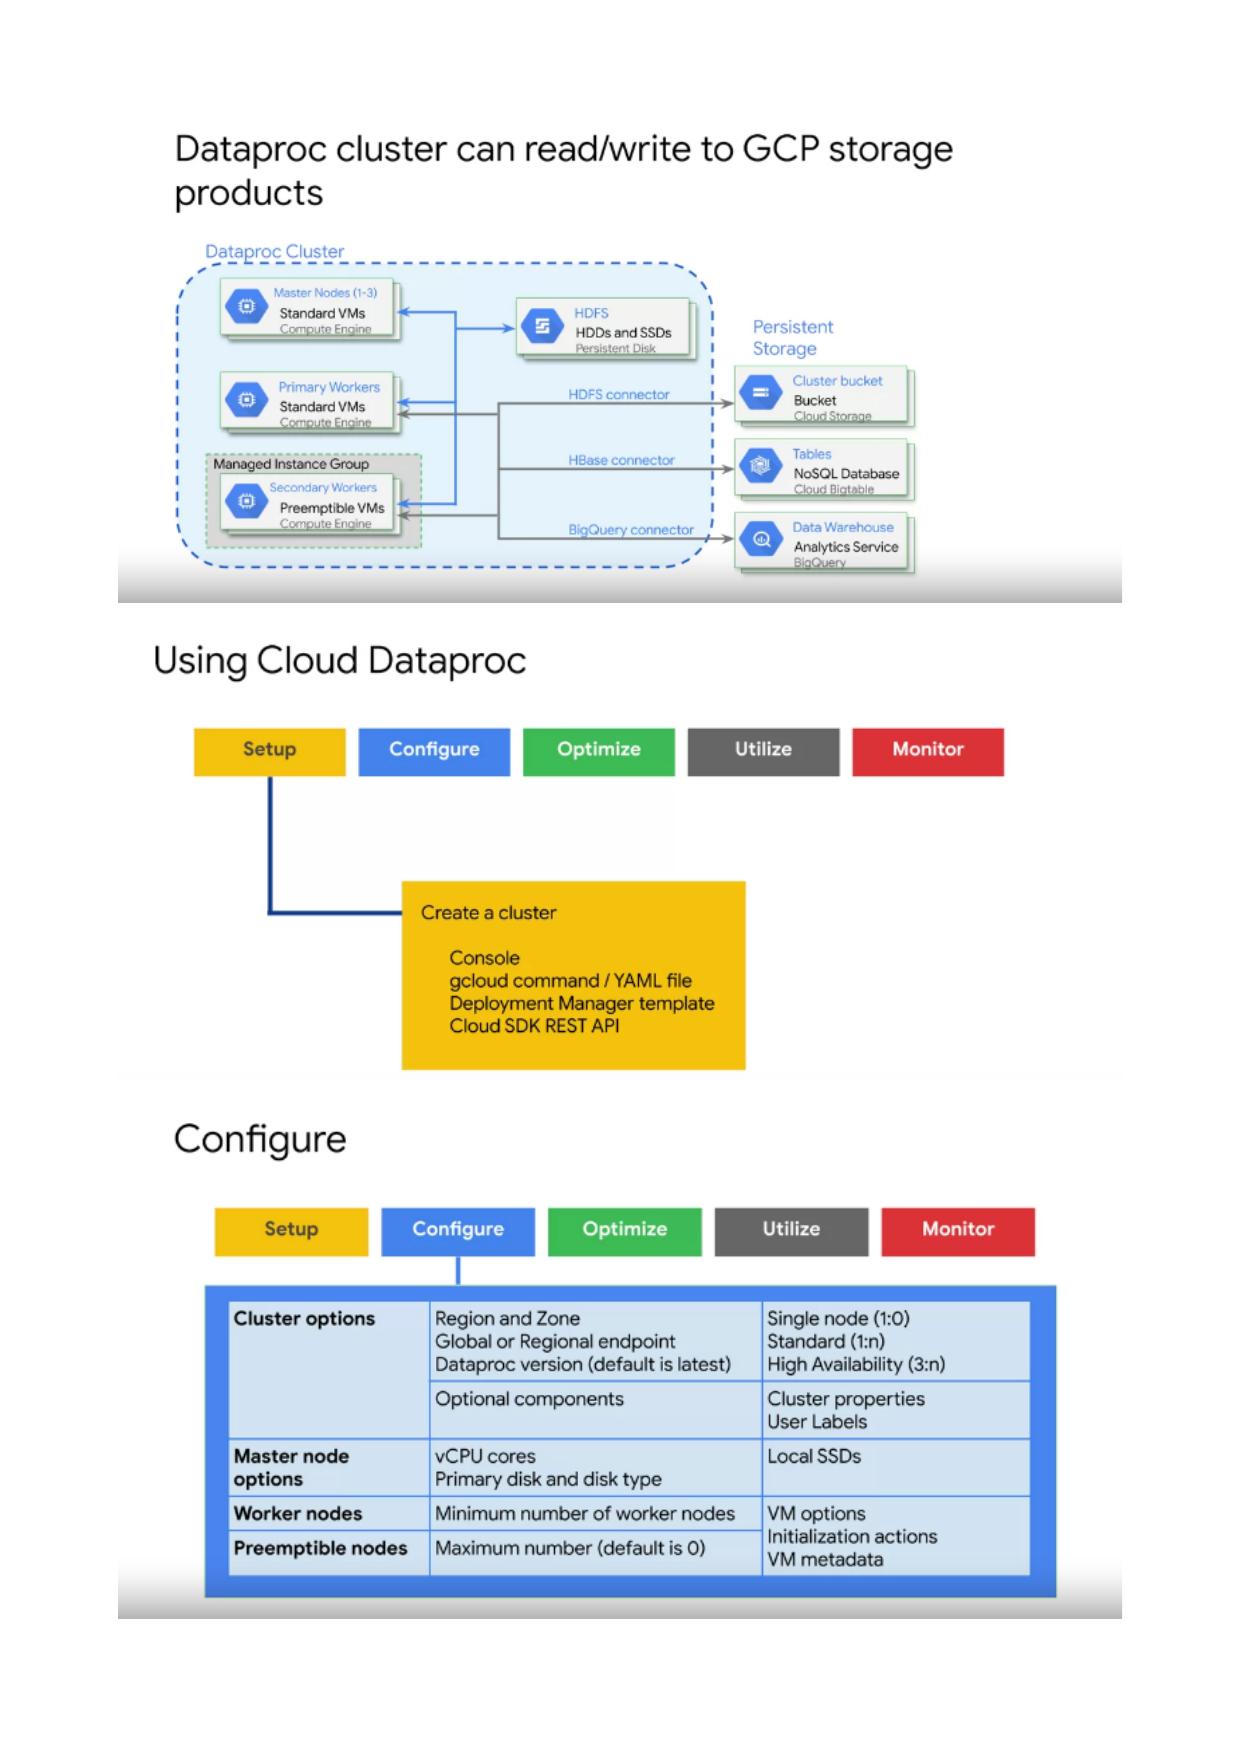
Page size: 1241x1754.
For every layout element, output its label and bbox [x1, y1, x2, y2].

picture [118, 118, 1123, 603]
picture [118, 1108, 1123, 1619]
picture [118, 631, 1123, 1080]
